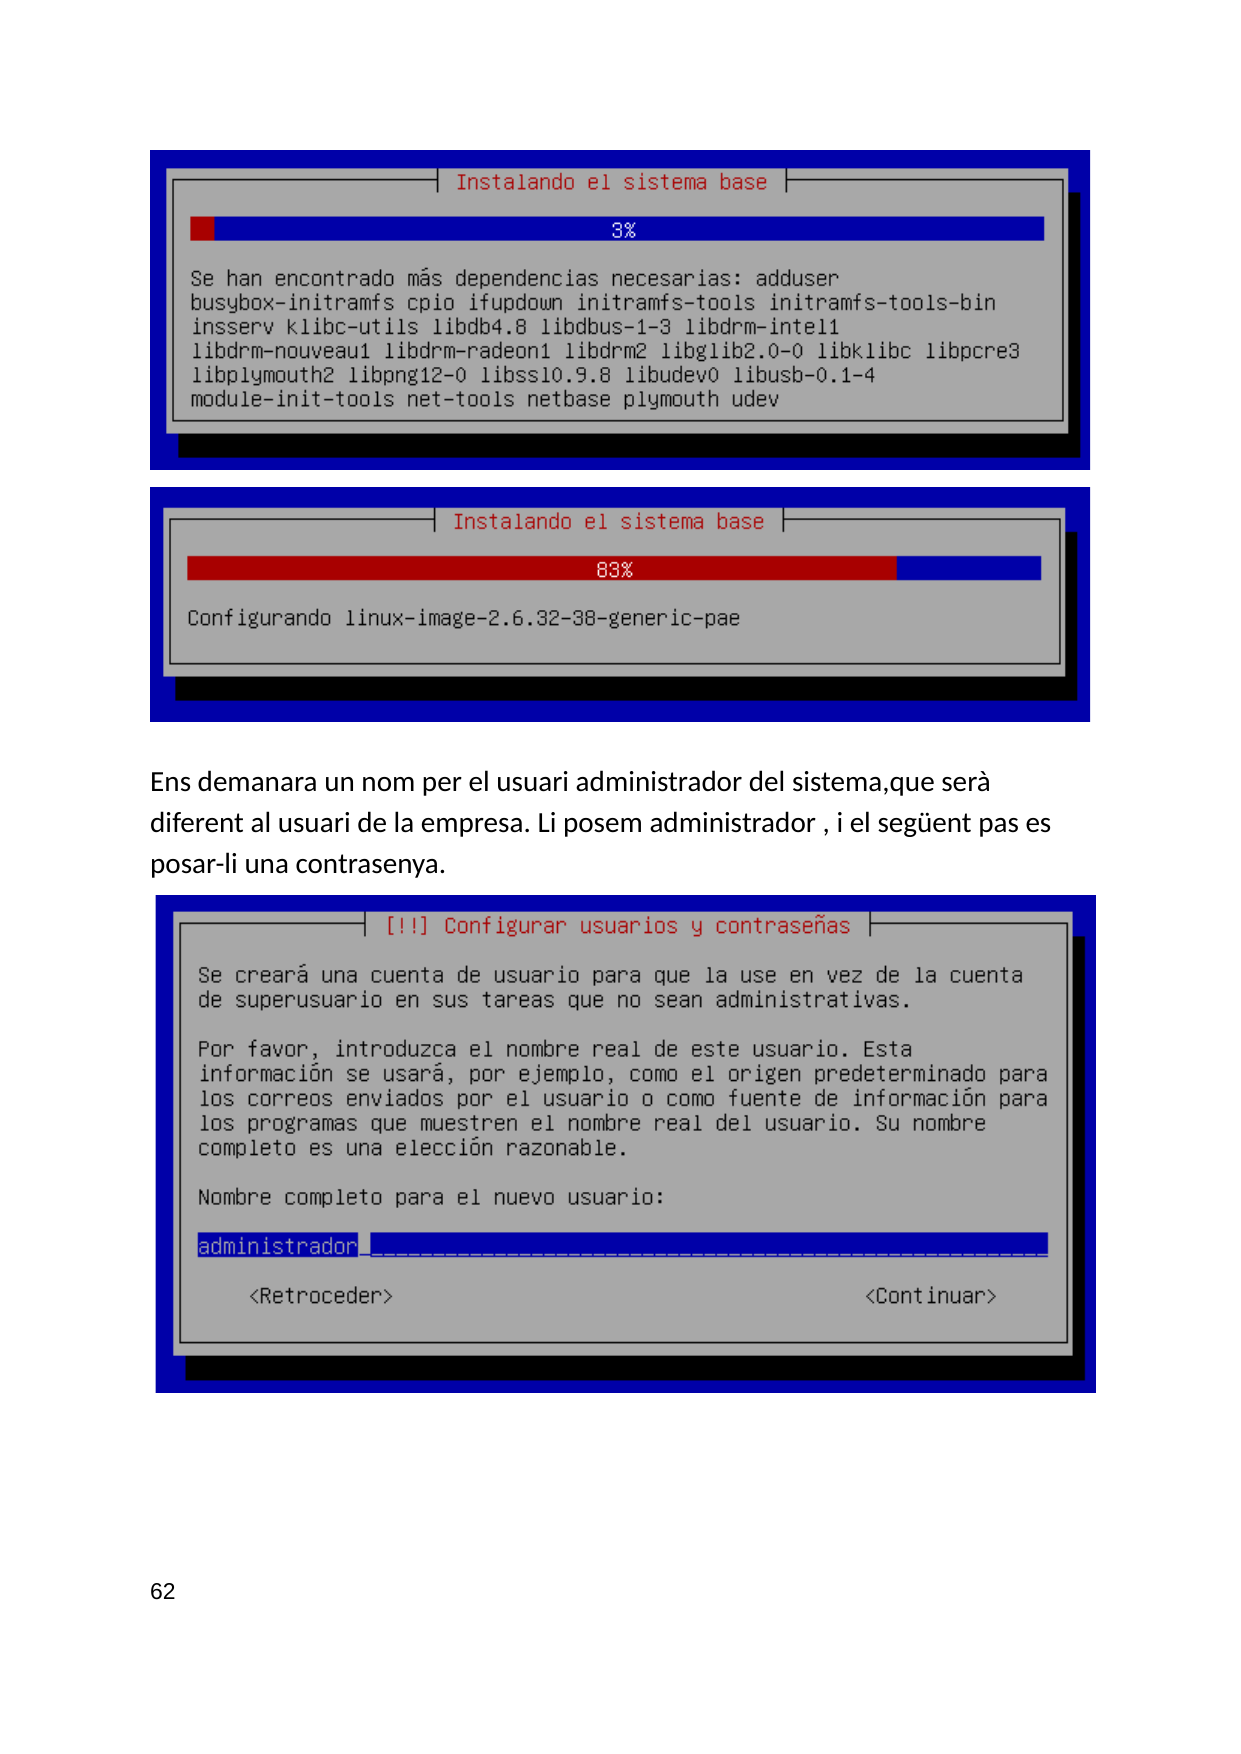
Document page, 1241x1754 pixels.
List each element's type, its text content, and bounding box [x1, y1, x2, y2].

picture [155, 895, 1096, 1393]
picture [150, 487, 1091, 722]
text Ens demanara un nom per el usuari administrador del sistema,que serà diferent al usuari de la empresa. Li posem administrador , i el següent pas es posar-li una contrasenya. [150, 763, 1090, 880]
picture [150, 150, 1091, 470]
